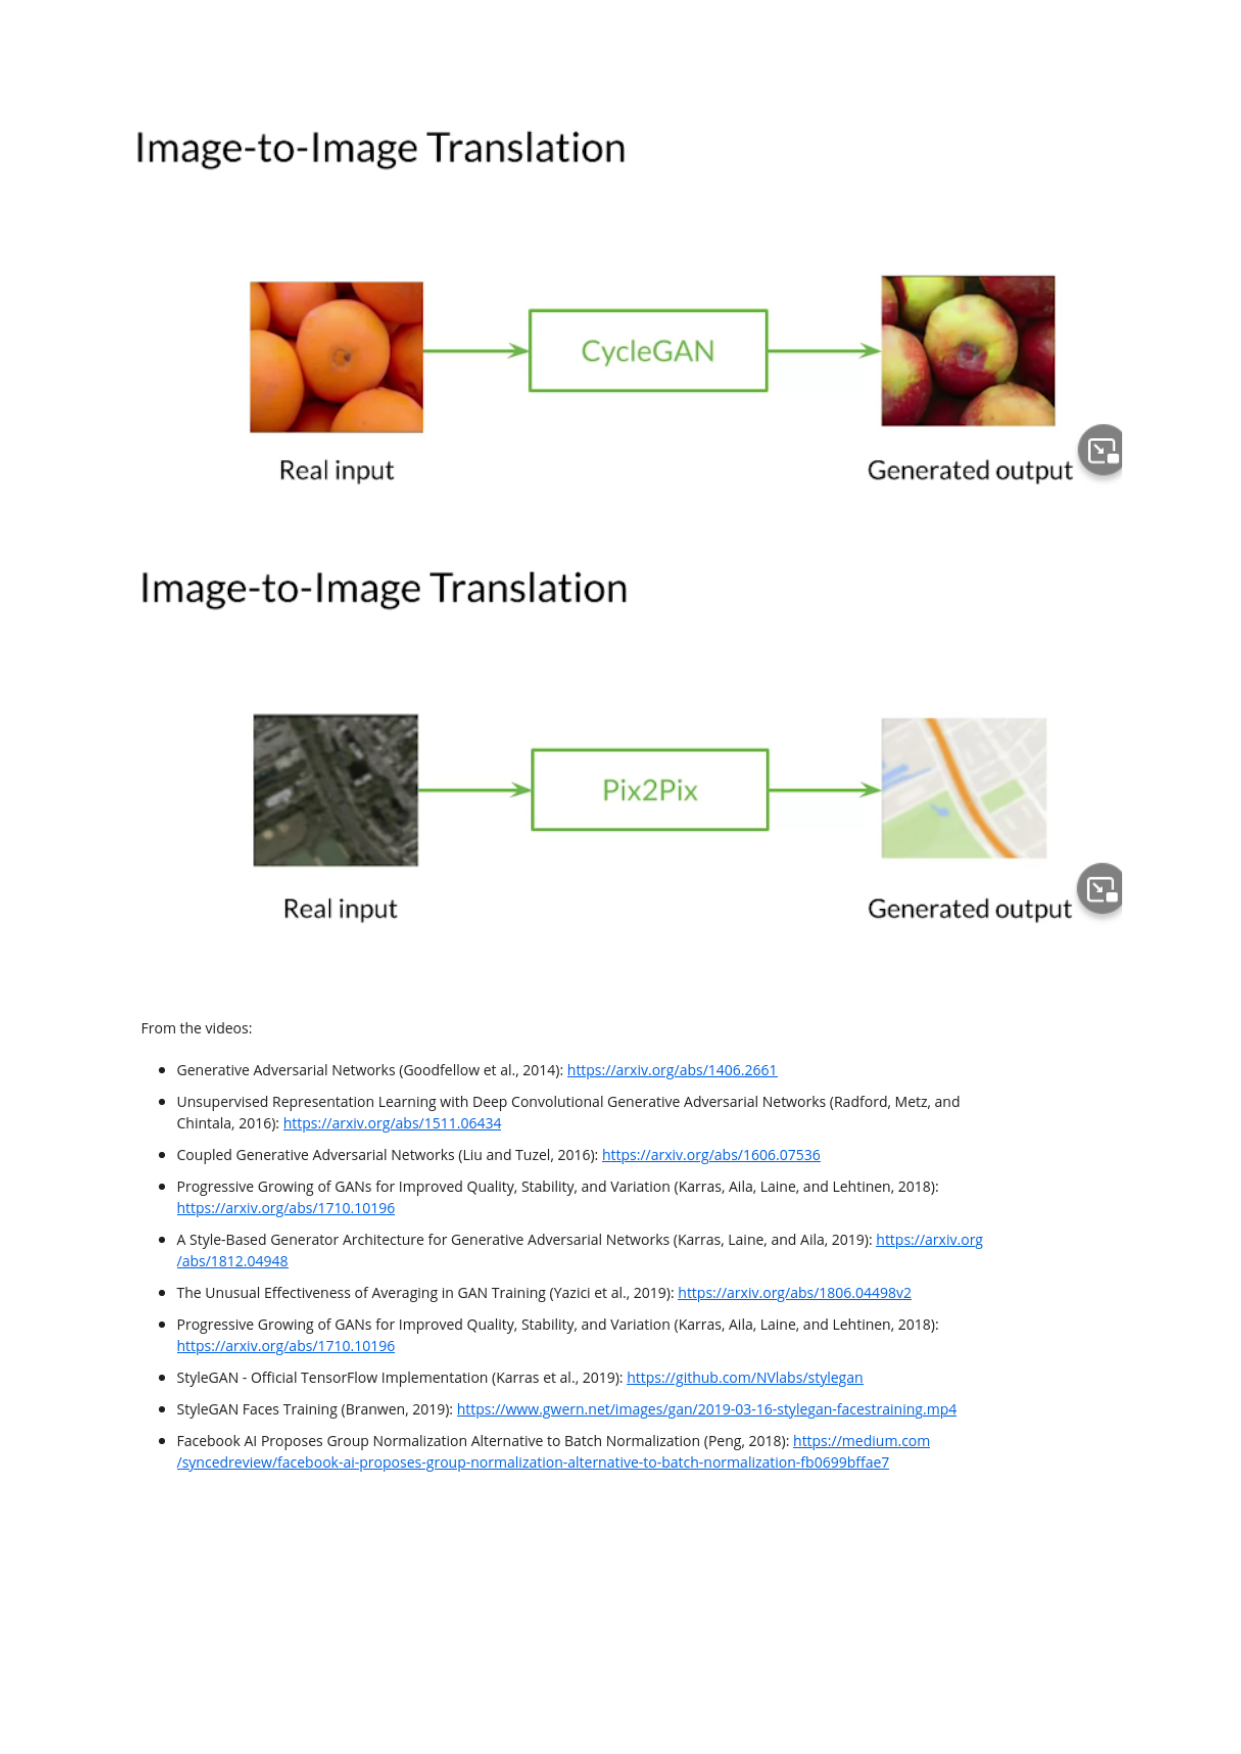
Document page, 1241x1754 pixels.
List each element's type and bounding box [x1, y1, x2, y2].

picture [118, 1012, 1123, 1486]
picture [118, 118, 1123, 504]
picture [118, 561, 1123, 927]
